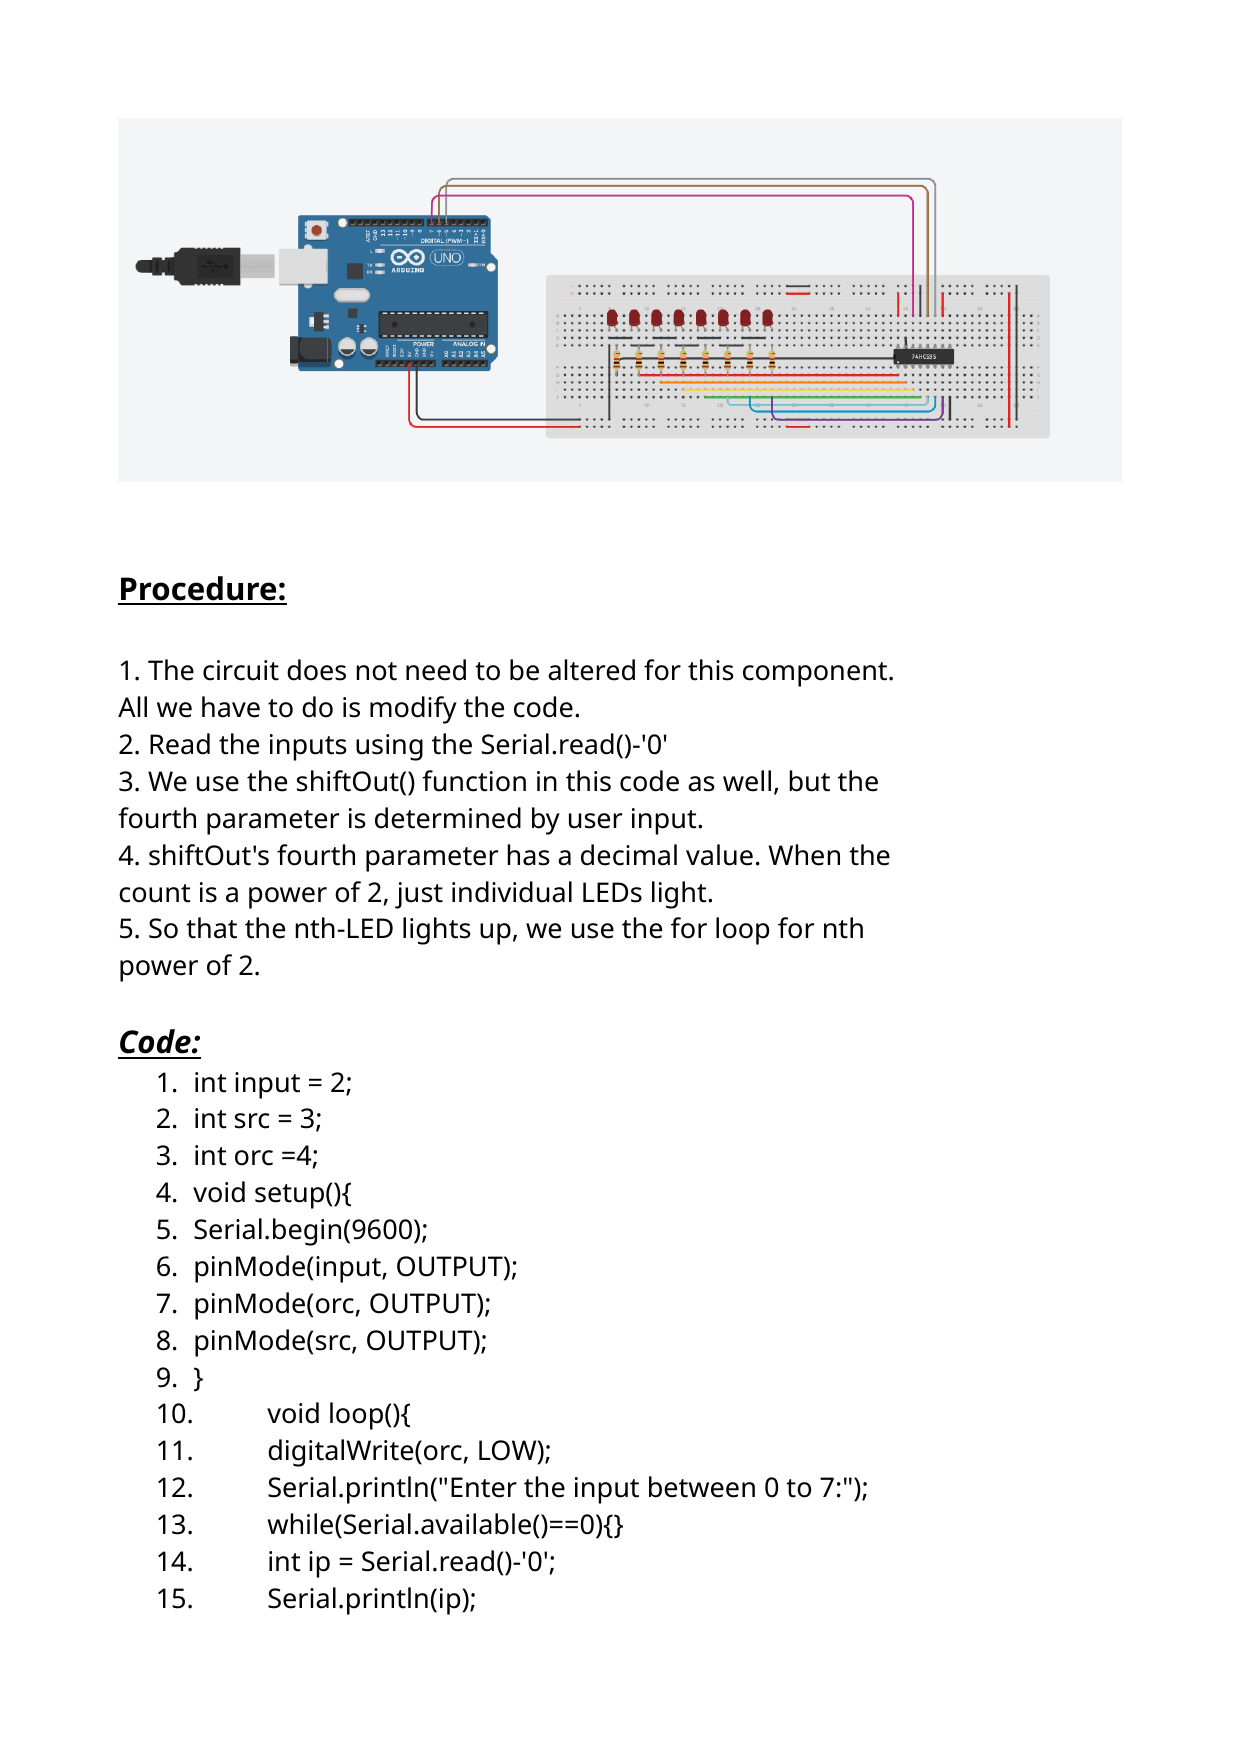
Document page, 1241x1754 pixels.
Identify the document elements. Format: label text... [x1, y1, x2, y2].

list void setup(){ [156, 1174, 1122, 1211]
text 3. We use the shiftOut() function in this code as well, but the [118, 762, 1122, 799]
text power of 2. [118, 947, 1122, 984]
list digitalWrite(orc, LOW); [156, 1432, 1122, 1469]
list int orc =4; [156, 1137, 1122, 1174]
list Serial.println("Enter the input between 0 to 7:"); [156, 1469, 1122, 1506]
list pinMode(input, OUTPUT); [156, 1247, 1122, 1284]
list void loop(){ [156, 1395, 1122, 1432]
text 4. shiftOut's fourth parameter has a decimal value. When the [118, 836, 1122, 873]
text 2. Read the inputs using the Serial.read()-'0' [118, 726, 1122, 762]
list Serial.println(ip); [156, 1579, 1122, 1616]
text count is a power of 2, just individual LEDs light. [118, 873, 1122, 910]
text 1. The circuit does not need to be altered for this component. [118, 652, 1122, 689]
list pinMode(orc, OUTPUT); [156, 1284, 1122, 1321]
list int src = 3; [156, 1100, 1122, 1137]
picture [118, 118, 1123, 482]
list Serial.begin(9600); [156, 1211, 1122, 1247]
text Procedure: [118, 567, 1122, 609]
list int ip = Serial.read()-'0'; [156, 1542, 1122, 1579]
list while(Serial.available()==0){} [156, 1506, 1122, 1542]
text All we have to do is modify the code. [118, 689, 1122, 726]
list } [156, 1358, 1122, 1395]
text fourth parameter is determined by user input. [118, 799, 1122, 836]
text Code: [118, 1021, 1122, 1063]
list int input = 2; [156, 1063, 1122, 1100]
list pinMode(src, OUTPUT); [156, 1321, 1122, 1358]
text 5. So that the nth-LED lights up, we use the for loop for nth [118, 910, 1122, 947]
